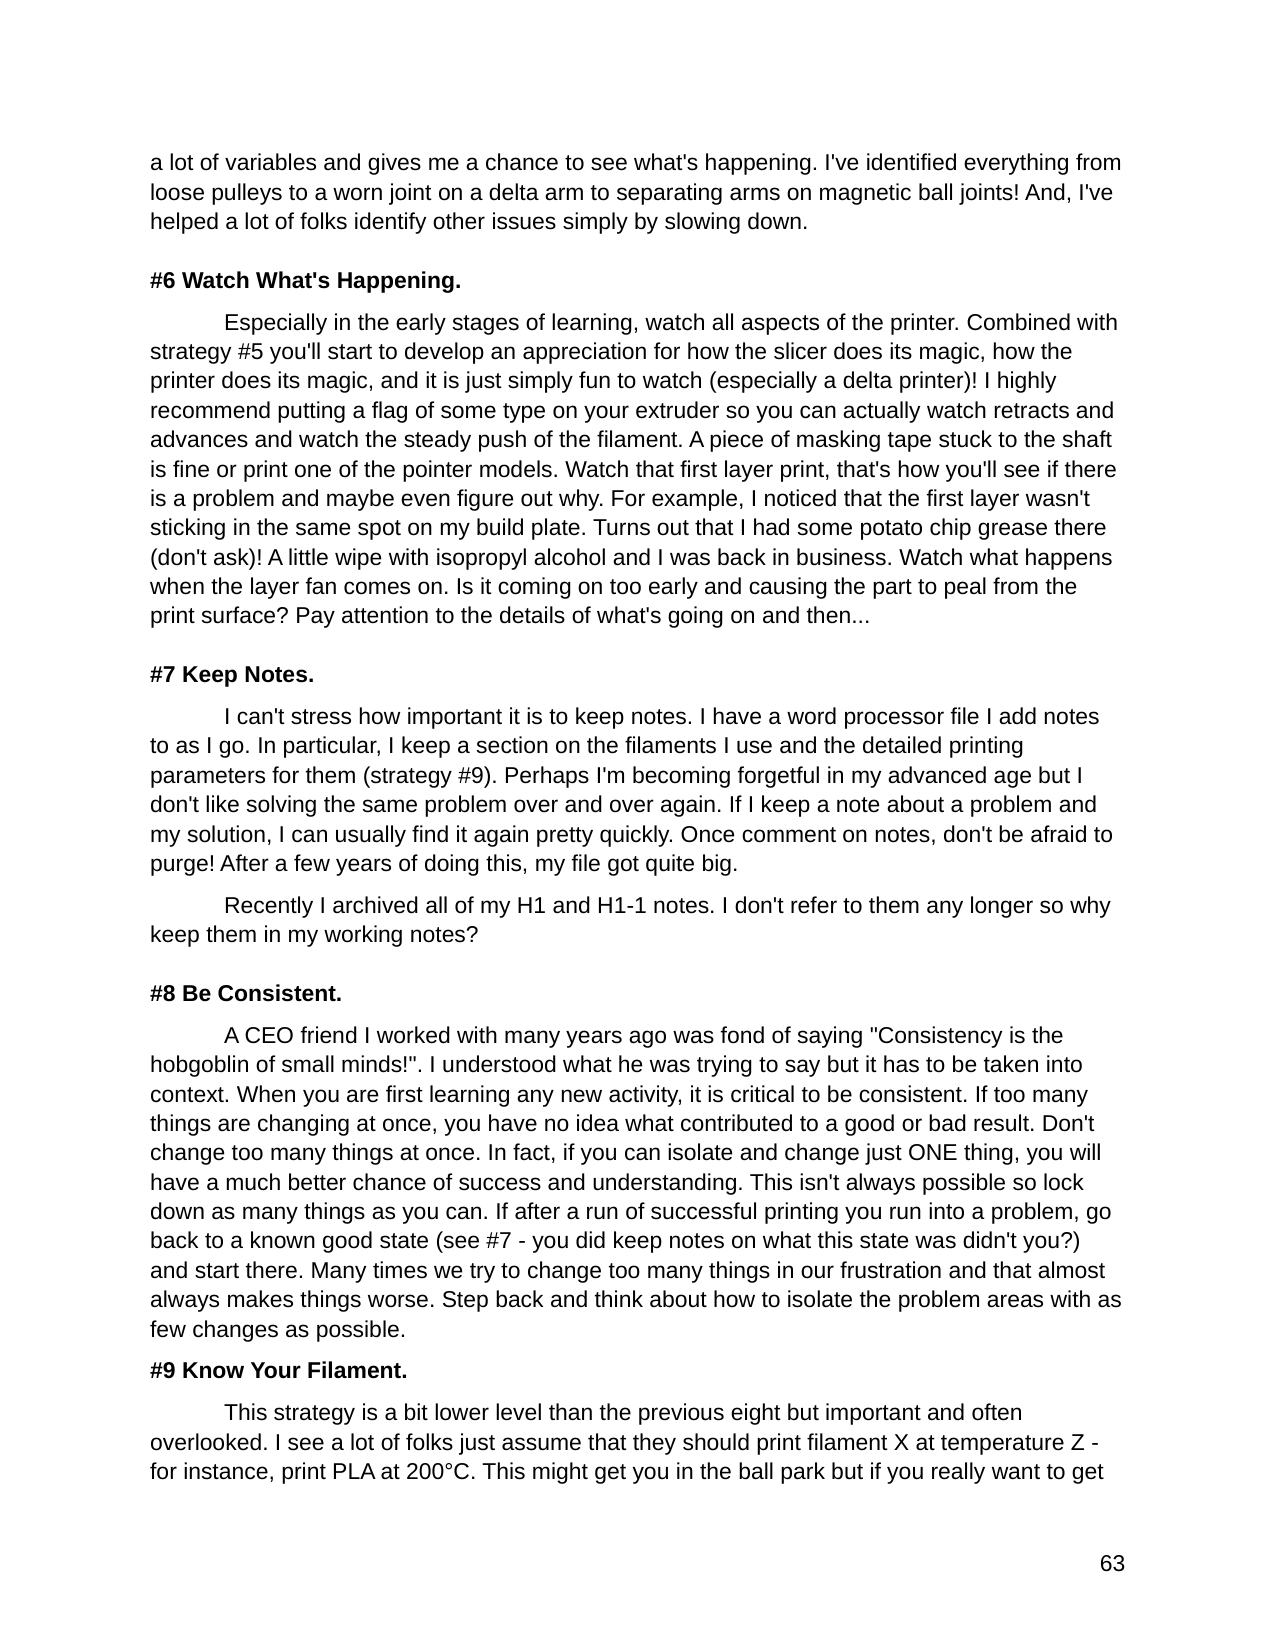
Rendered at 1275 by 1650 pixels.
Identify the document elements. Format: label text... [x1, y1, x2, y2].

text Especially in the early stages of learning, watch all aspects of the printer. Combined with strategy #5 you'll start to develop an appreciation for how the slicer does its magic, how the printer does its magic, and it is just simply fun to watch (especially a delta printer)! I highly recommend putting a flag of some type on your extruder so you can actually watch retracts and advances and watch the steady push of the filament. A piece of masking tape stuck to the shaft is fine or print one of the pointer models. Watch that first layer print, that's how you'll see if there is a problem and maybe even figure out why. For example, I noticed that the first layer wasn't sticking in the same spot on my build plate. Turns out that I had some potato chip grease there (don't ask)! A little wipe with isopropyl alcohol and I was back in business. Watch what happens when the layer fan comes on. Is it coming on too early and causing the part to peal from the print surface? Pay attention to the details of what's going on and then... #7 Keep Notes. [150, 309, 1125, 687]
text #9 Know Your Filament. [150, 1358, 1125, 1384]
text This strategy is a bit lower level than the previous eight but important and often overlooked. I see a lot of folks just assume that they should print filament X at temperature Z - for instance, print PLA at 200°C. This might get you in the ball park but if you really want to get [150, 1400, 1125, 1484]
text Recently I archived all of my H1 and H1-1 notes. I don't refer to them any longer so why keep them in my working notes? #8 Be Consistent. [150, 892, 1125, 1006]
text a lot of variables and gives me a chance to see what's happening. I've identified everything from loose pulleys to a worn joint on a delta arm to separating arms on magnetic ball joints! And, I've helped a lot of folks identify other issues simply by slowing down. #6 Watch What's Happening. [150, 150, 1125, 293]
text A CEO friend I worked with many years ago was fond of saying "Consistency is the hobgoblin of small minds!". I understood what he was trying to say but it has to be taken into context. When you are first learning any new activity, it is critical to be consistent. If too many things are changing at once, you have no idea what contributed to a good or bad result. Don't change too many things at once. In fact, if you can isolate and change just ONE thing, you will have a much better chance of success and understanding. This isn't always possible so lock down as many things as you can. If after a run of successful printing you run into a problem, go back to a known good state (see #7 - you did keep notes on what this state was didn't you?) and start there. Many times we try to change too many things in our frustration and that almost always makes things worse. Step back and think about how to isolate the problem areas with as few changes as possible. [150, 1022, 1125, 1342]
text I can't stress how important it is to keep notes. I have a word processor file I add notes to as I go. In particular, I keep a section on the filaments I use and the detailed printing parameters for them (strategy #9). Perhaps I'm becoming forgetful in my advanced age but I don't like solving the same problem over and over again. If I keep a note about a problem and my solution, I can usually find it again pretty quickly. Once comment on notes, don't be afraid to purge! After a few years of doing this, my file got quite big. [150, 704, 1125, 876]
